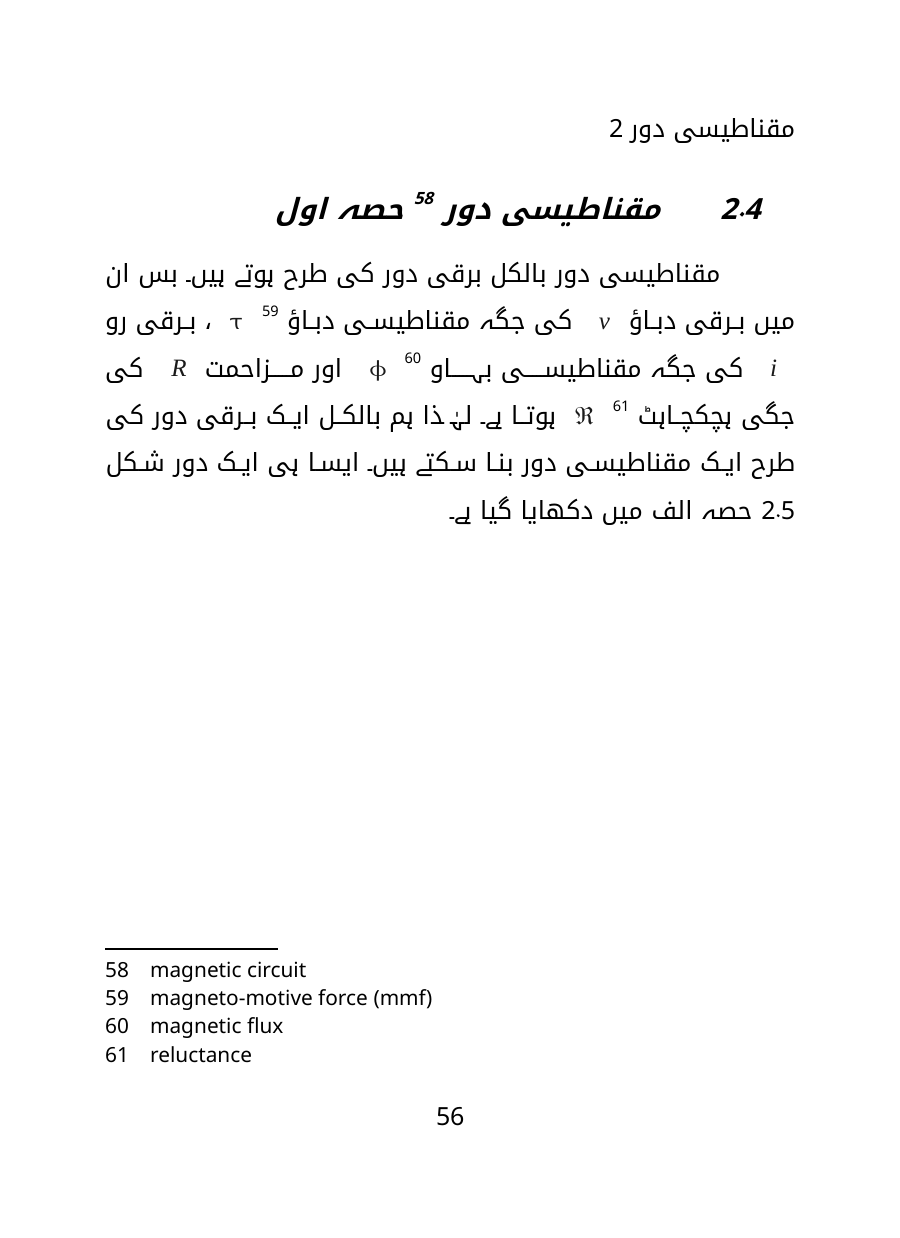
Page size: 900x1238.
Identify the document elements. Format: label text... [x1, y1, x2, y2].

text magneto-motive force (mmf) [105, 983, 795, 1012]
text magnetic flux [105, 1012, 795, 1040]
text مقناطیسی دور بالکل برقی دور کی طرح ہوتے ہیں۔ بس ان میں برقی دباؤ کی جگہ مقناطیسی دباؤ ، برقی رو کی جگہ مقناطیسی بہاو اور مزاحمت کی جگی ہچکچاہٹ ہوتا ہے۔ لہٰذا ہم بالکل ایک برقی دور کی طرح ایک مقناطیسی دور بنا سکتے ہیں۔ ایسا ہی ایک دور شکل 2.5 حصہ الف میں دکھایا گیا ہے۔ [105, 250, 795, 534]
subtitle مقناطیسی دور حصہ اول [105, 182, 720, 238]
text reluctance [105, 1040, 795, 1068]
list magnetic circuit [105, 955, 795, 983]
